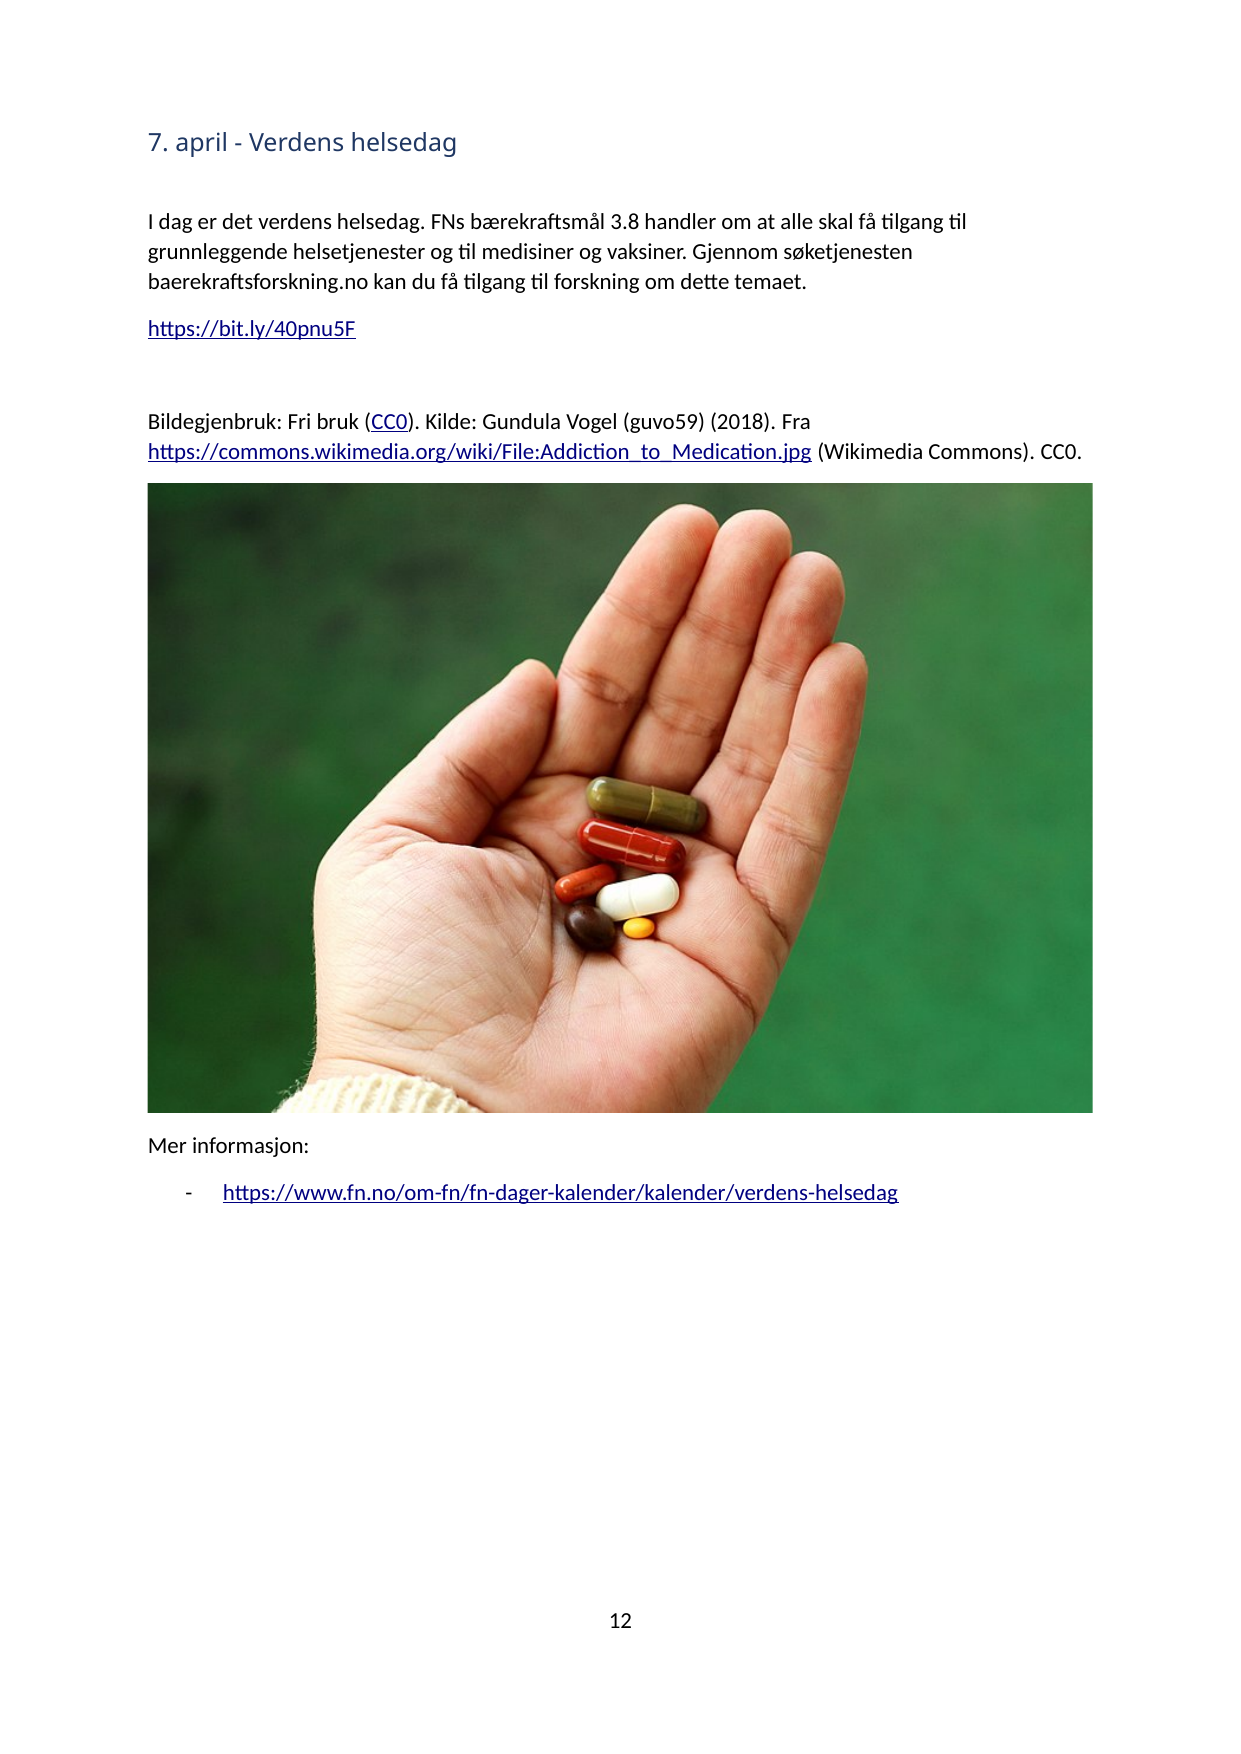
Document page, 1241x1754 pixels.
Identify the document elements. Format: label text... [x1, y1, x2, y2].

text Bildegjenbruk: Fri bruk (CC0). Kilde: Gundula Vogel (guvo59) (2018). Fra https://commons.wikimedia.org/wiki/File:Addiction_to_Medication.jpg (Wikimedia Commons). CC0. [148, 407, 1093, 465]
list https://www.fn.no/om-fn/fn-dager-kalender/kalender/verdens-helsedag [185, 1178, 1093, 1206]
text Mer informasjon: [148, 1131, 1093, 1159]
text https://bit.ly/40pnu5F [148, 314, 1093, 342]
subtitle 7. april - Verdens helsedag [148, 124, 1093, 158]
text I dag er det verdens helsedag. FNs bærekraftsmål 3.8 handler om at alle skal få tilgang til grunnleggende helsetjenester og til medisiner og vaksiner. Gjennom søketjenesten baerekraftsforskning.no kan du få tilgang til forskning om dette temaet. [148, 207, 1093, 295]
